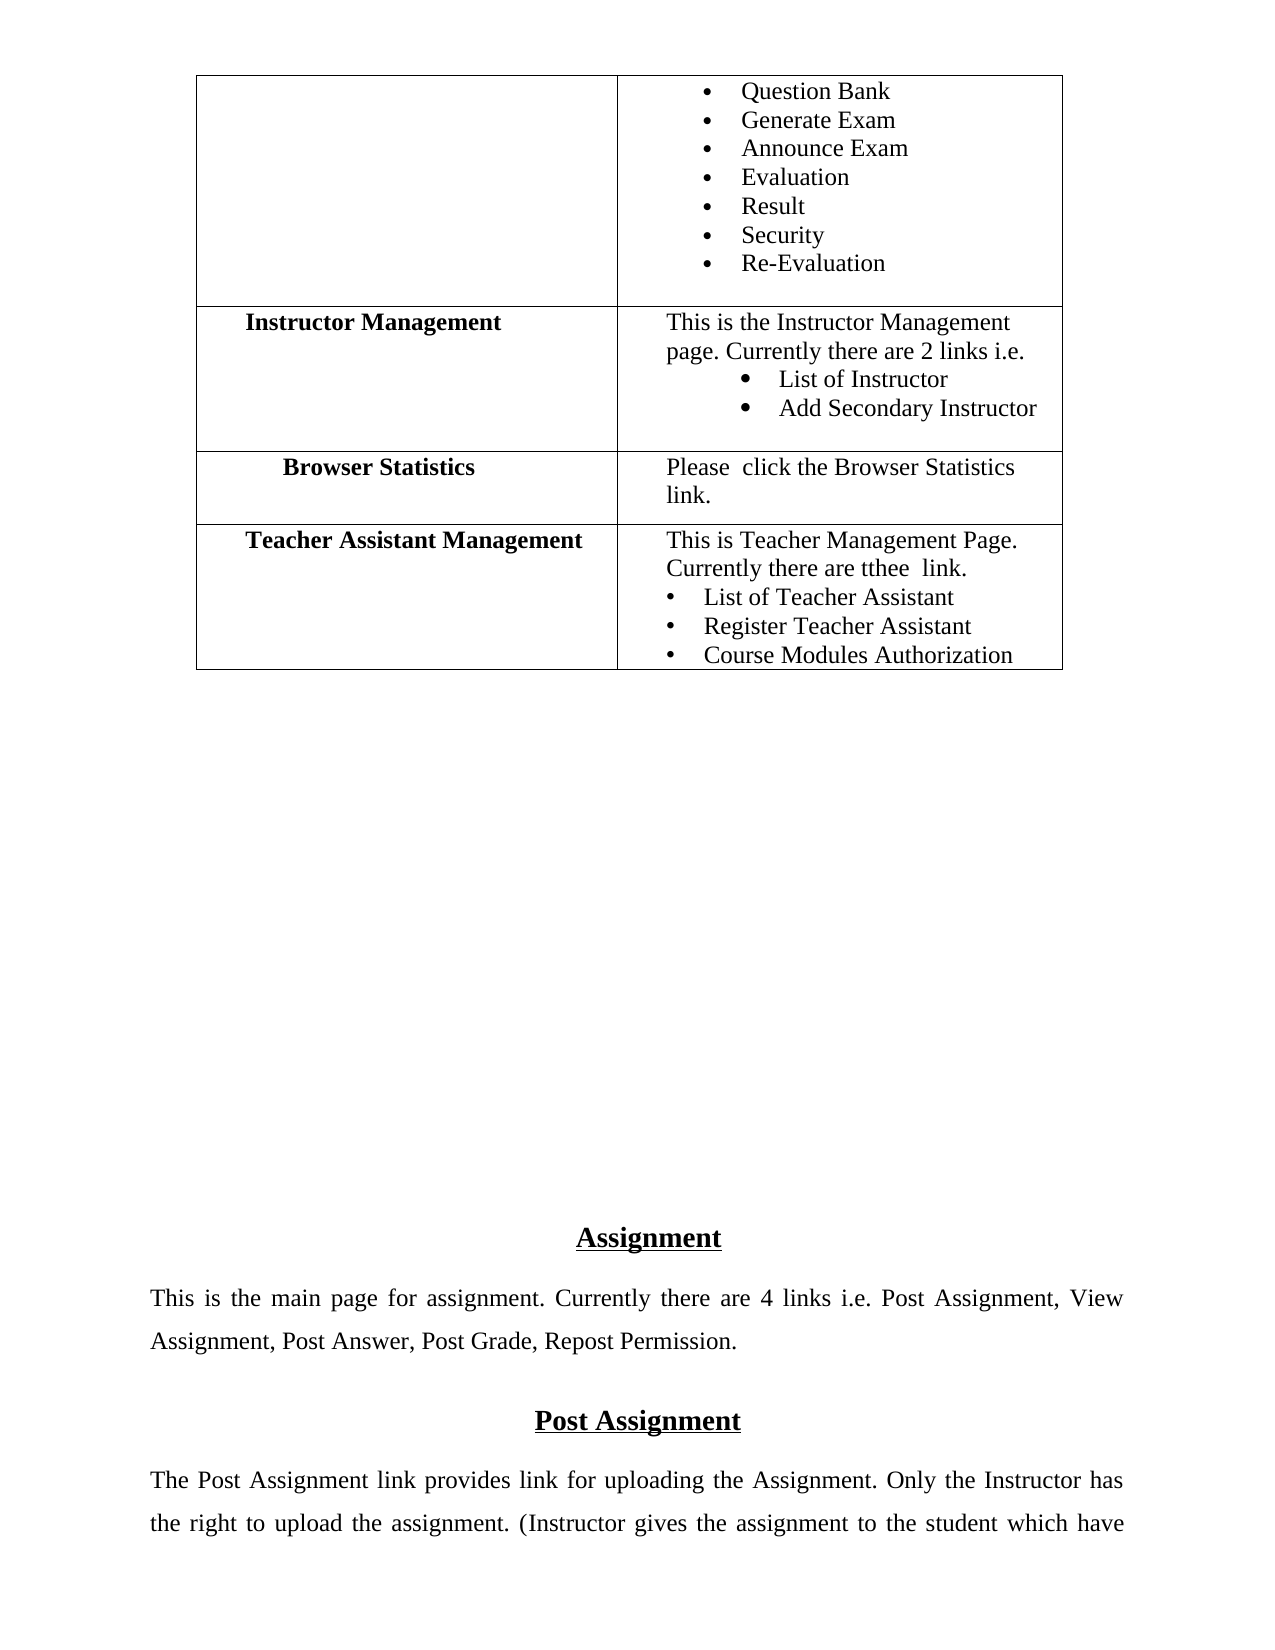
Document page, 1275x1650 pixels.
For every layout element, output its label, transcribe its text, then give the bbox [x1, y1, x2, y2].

table_cell Browser Statistics [197, 452, 617, 524]
table_cell This is the Instructor Management page. Currently there are 2 links i.e. List of Instructor Add Secondary Instructor [618, 307, 1062, 451]
text The Post Assignment link provides link for uploading the Assignment. Only the Instructor has the right to upload the assignment. (Instructor gives the assignment to the student which have [150, 1465, 1125, 1537]
text Post Assignment [150, 1403, 1125, 1436]
table_cell Please click the Browser Statistics link. [618, 452, 1062, 524]
table_cell This is Teacher Management Page. Currently there are tthee link. List of Teacher Assistant Register Teacher Assistant Course Modules Authorization [618, 525, 1062, 668]
text This is the main page for assignment. Currently there are 4 links i.e. Post Assignment, View Assignment, Post Answer, Post Grade, Repost Permission. [150, 1283, 1125, 1355]
table_cell This is the Online Examination System page. Currently there are 6 links i.e. Question Bank Generate Exam Announce Exam Evaluation Result Security Re-Evaluation [618, 76, 1062, 306]
table_cell Instructor Management [197, 307, 617, 451]
table_cell [197, 76, 617, 306]
text Assignment [150, 1221, 1125, 1254]
table_cell Teacher Assistant Management [197, 525, 617, 668]
